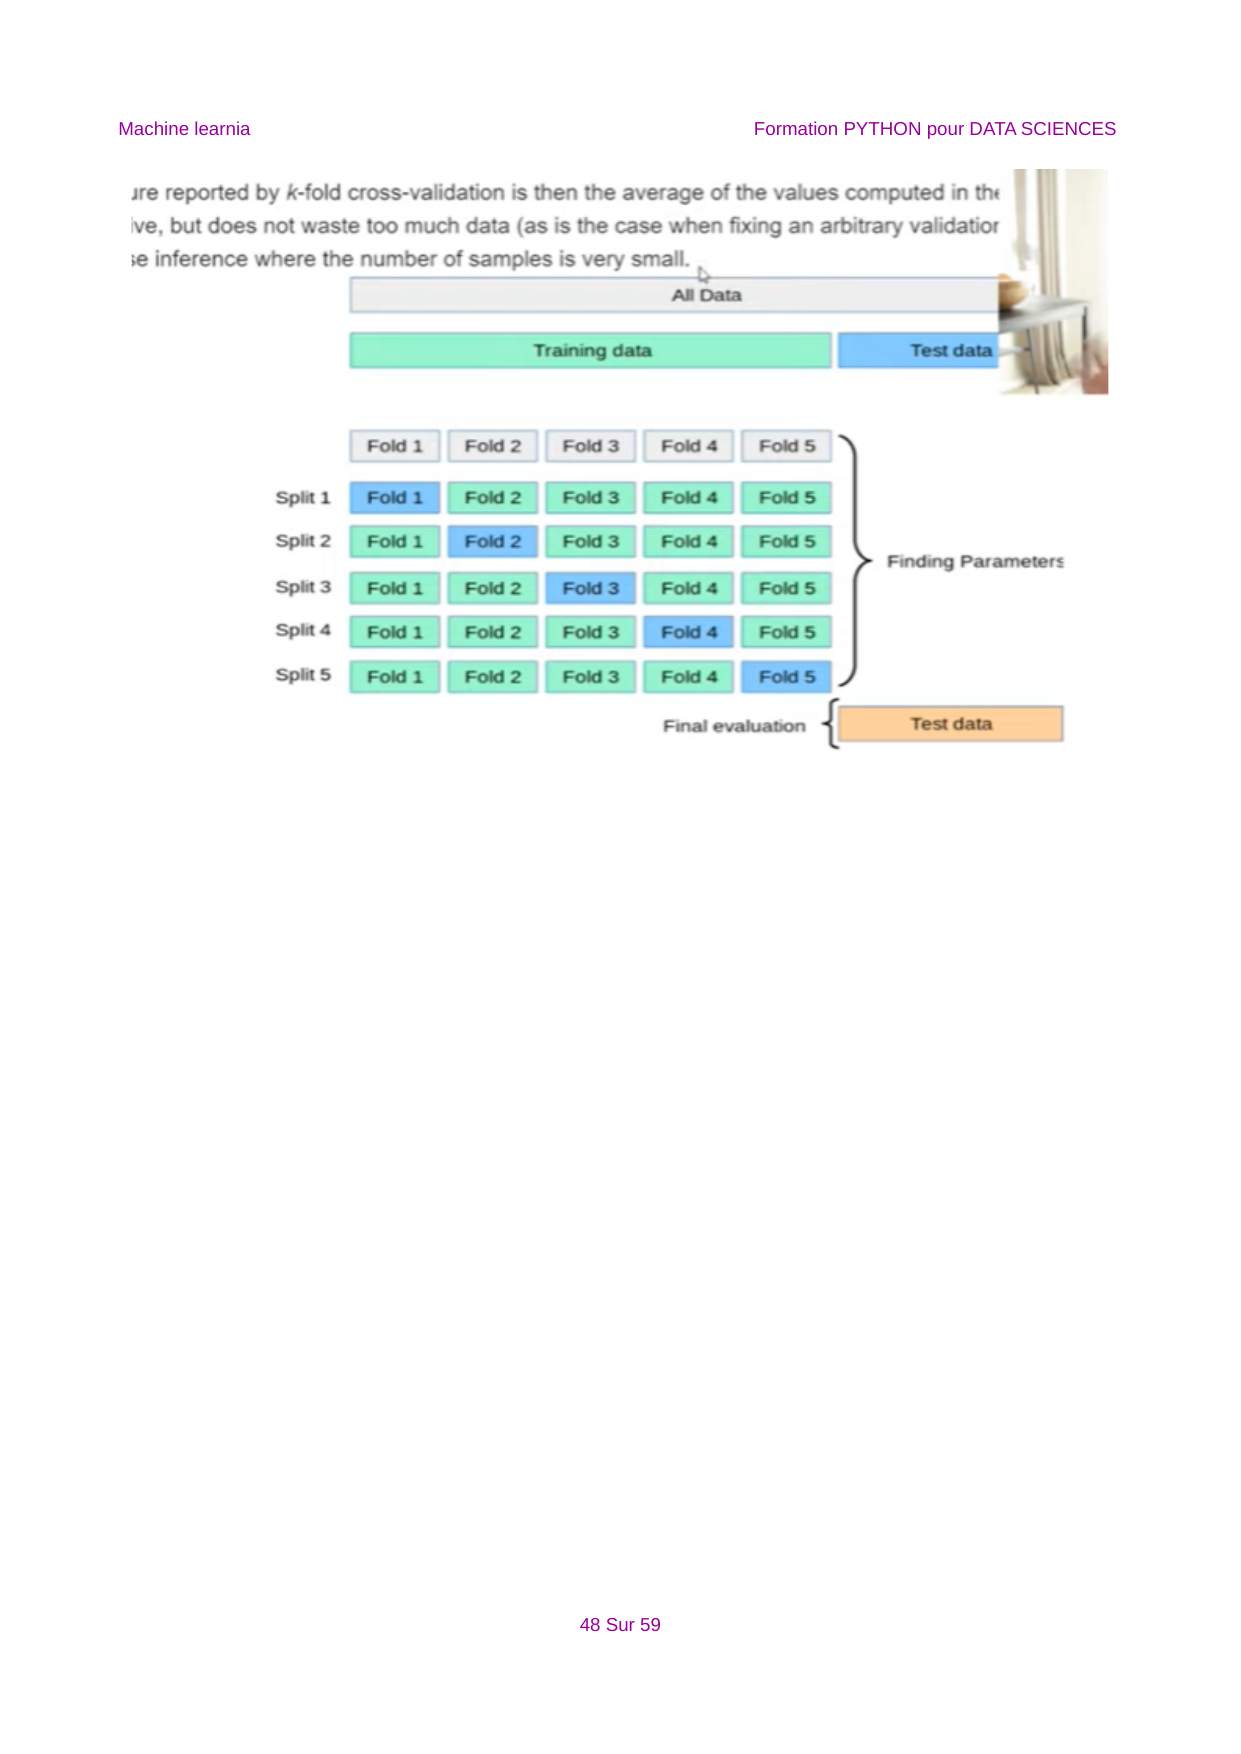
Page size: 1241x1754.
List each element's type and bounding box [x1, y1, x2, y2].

picture [131, 169, 1109, 768]
